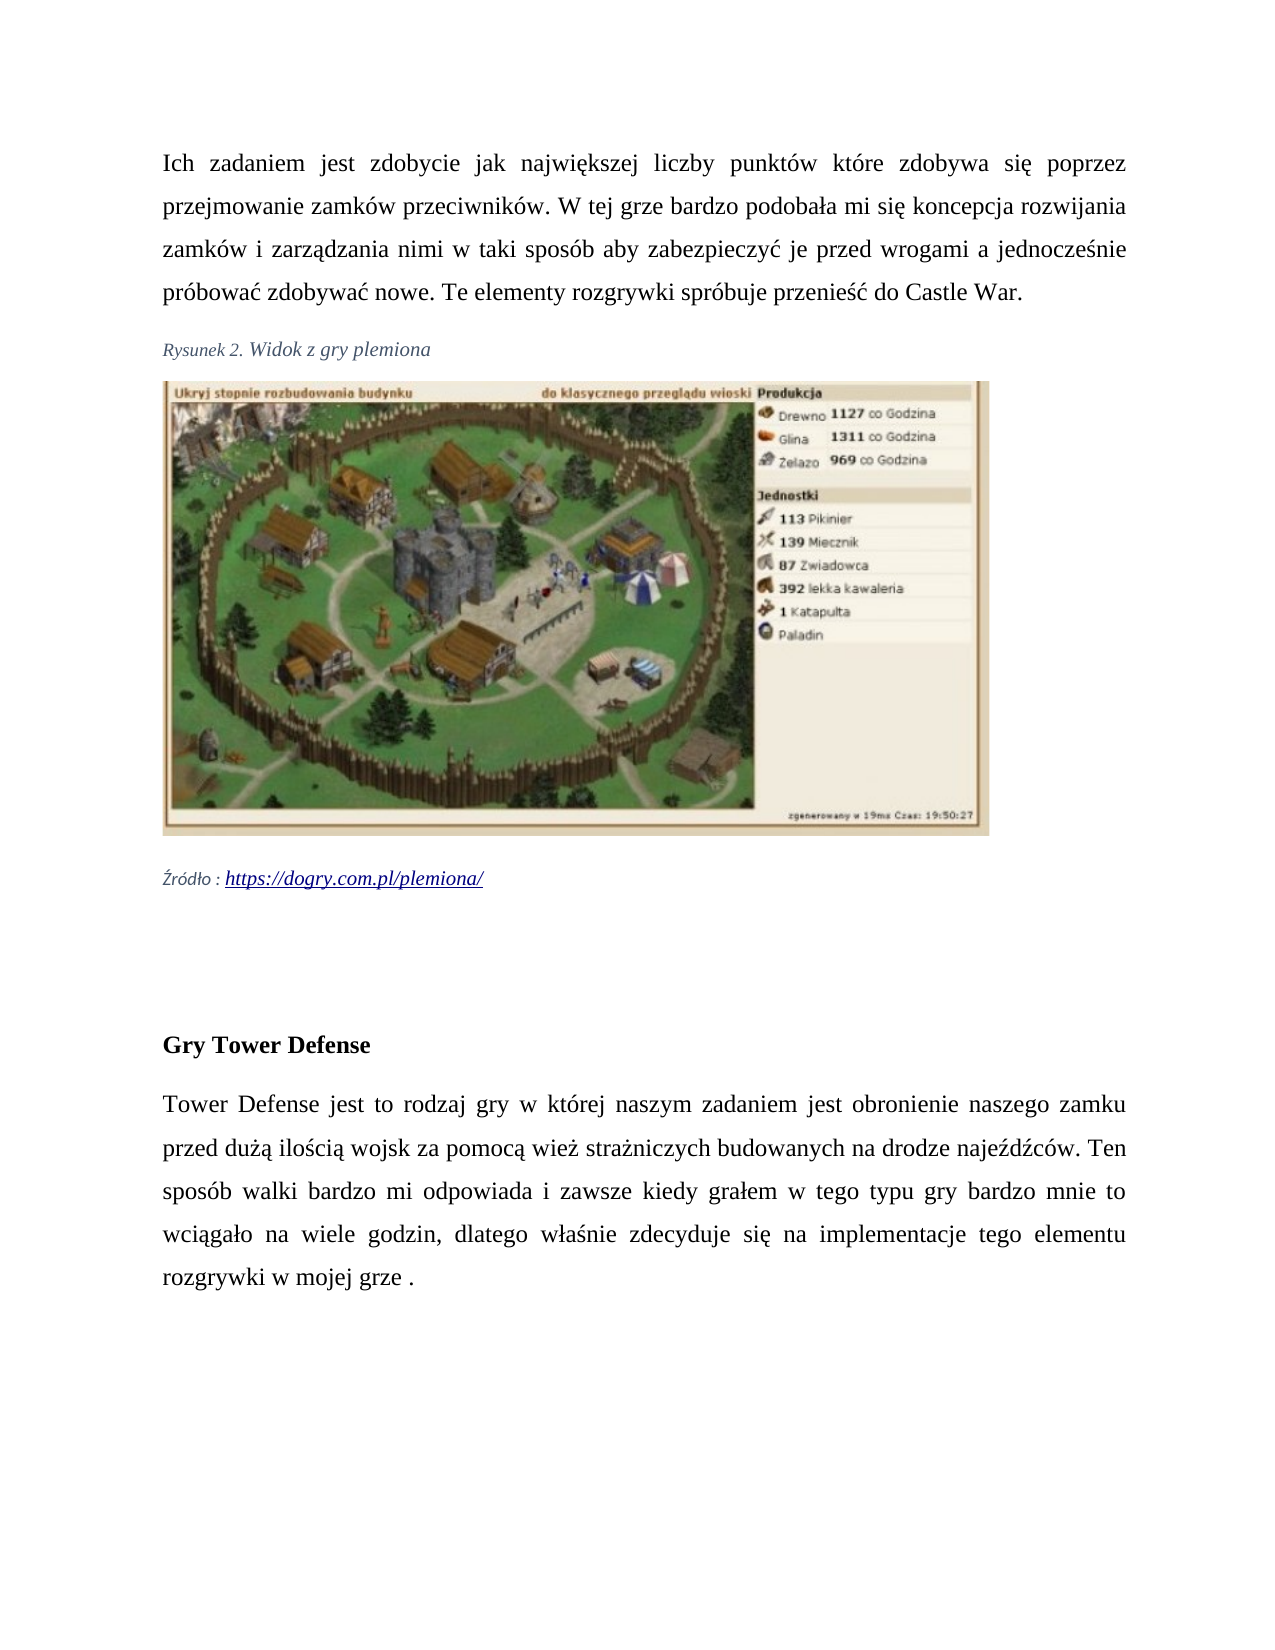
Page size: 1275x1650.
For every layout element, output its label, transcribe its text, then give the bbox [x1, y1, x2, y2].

text Rysunek 2. Widok z gry plemiona [87, 337, 1127, 361]
text Źródło : https://dogry.com.pl/plemiona/ [162, 866, 1127, 891]
text Ich zadaniem jest zdobycie jak największej liczby punktów które zdobywa się poprzez przejmowanie zamków przeciwników. W tej grze bardzo podobała mi się koncepcja rozwijania zamków i zarządzania nimi w taki sposób aby zabezpieczyć je przed wrogami a jednocześnie próbować zdobywać nowe. Te elementy rozgrywki spróbuje przenieść do Castle War. [162, 148, 1127, 306]
text Tower Defense jest to rodzaj gry w której naszym zadaniem jest obronienie naszego zamku przed dużą ilością wojsk za pomocą wież strażniczych budowanych na drodze najeźdźców. Ten sposób walki bardzo mi odpowiada i zawsze kiedy grałem w tego typu gry bardzo mnie to wciągało na wiele godzin, dlatego właśnie zdecyduje się na implementacje tego elementu rozgrywki w mojej grze . [162, 1089, 1127, 1291]
text Gry Tower Defense [162, 1030, 1127, 1058]
